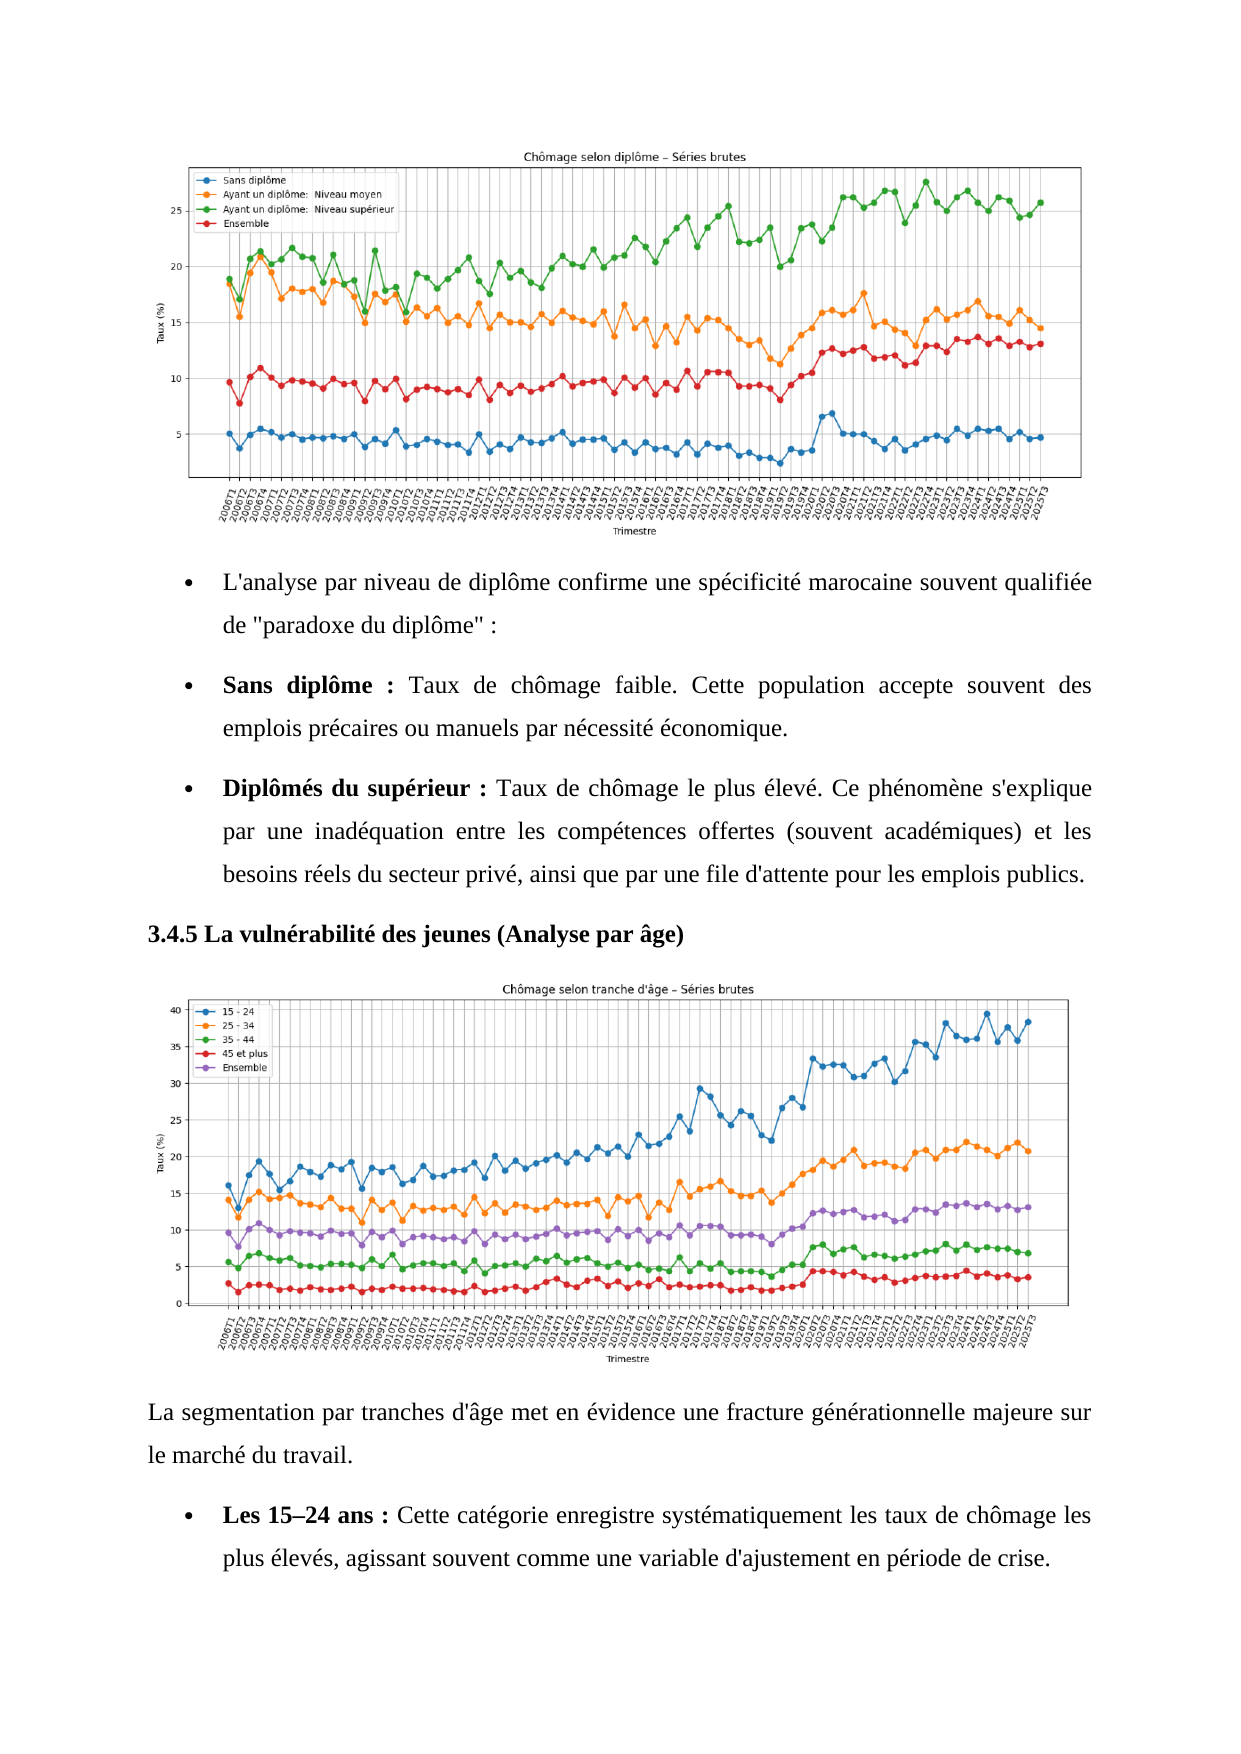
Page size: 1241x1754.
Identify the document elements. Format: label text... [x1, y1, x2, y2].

list Diplômés du supérieur : Taux de chômage le plus élevé. Ce phénomène s'explique par une inadéquation entre les compétences offertes (souvent académiques) et les besoins réels du secteur privé, ainsi que par une file d'attente pour les emplois publics. [185, 773, 1093, 888]
text La segmentation par tranches d'âge met en évidence une fracture générationnelle majeure sur le marché du travail. [148, 1397, 1093, 1469]
list Sans diplôme : Taux de chômage faible. Cette population accepte souvent des emplois précaires ou manuels par nécessité économique. [185, 670, 1093, 742]
list L'analyse par niveau de diplôme confirme une spécificité marocaine souvent qualifiée de "paradoxe du diplôme" : [185, 567, 1093, 639]
list Les 15–24 ans : Cette catégorie enregistre systématiquement les taux de chômage les plus élevés, agissant souvent comme une variable d'ajustement en période de crise. [185, 1500, 1093, 1572]
text 3.4.5 La vulnérabilité des jeunes (Analyse par âge) [148, 919, 1093, 948]
